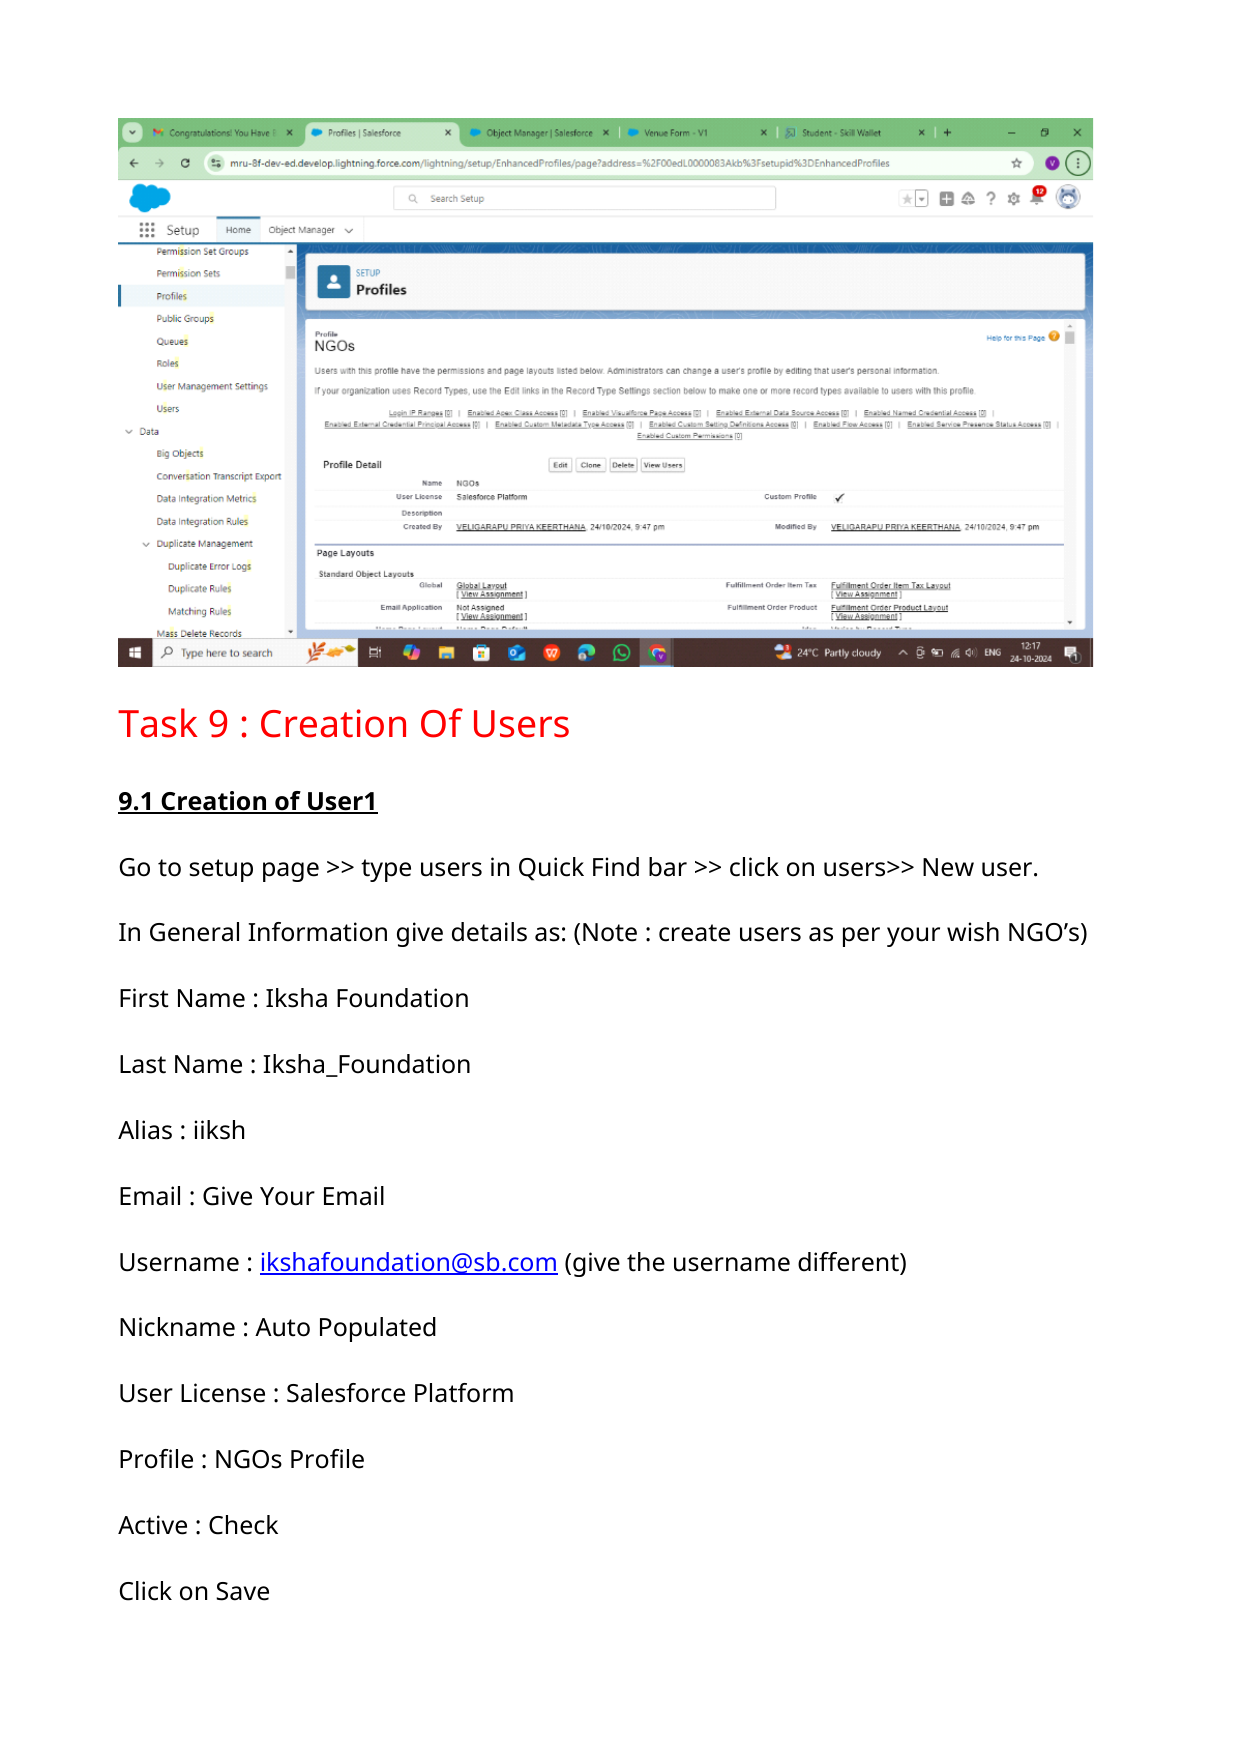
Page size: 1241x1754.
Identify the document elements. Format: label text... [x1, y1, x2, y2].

text Nickname : Auto Populated [118, 1310, 1122, 1344]
text Alias : iiksh [118, 1112, 1122, 1147]
text Username : ikshafoundation@sb.com (give the username different) [118, 1244, 1122, 1278]
text Go to setup page >> type users in Quick Find bar >> click on users>> New user. [118, 849, 1122, 883]
text In General Information give details as: (Note : create users as per your wish NGO’s) [118, 915, 1122, 949]
text Email : Give Your Email [118, 1178, 1122, 1212]
text Task 9 : Creation Of Users [118, 697, 1122, 748]
text Last Name : Iksha_Foundation [118, 1047, 1122, 1081]
text Active : Check [118, 1507, 1122, 1542]
text First Name : Iksha Foundation [118, 981, 1122, 1015]
text Profile : NGOs Profile [118, 1442, 1122, 1476]
text Click on Save [118, 1573, 1122, 1607]
text User License : Salesforce Platform [118, 1376, 1122, 1410]
text 9.1 Creation of User1 [118, 783, 1122, 817]
